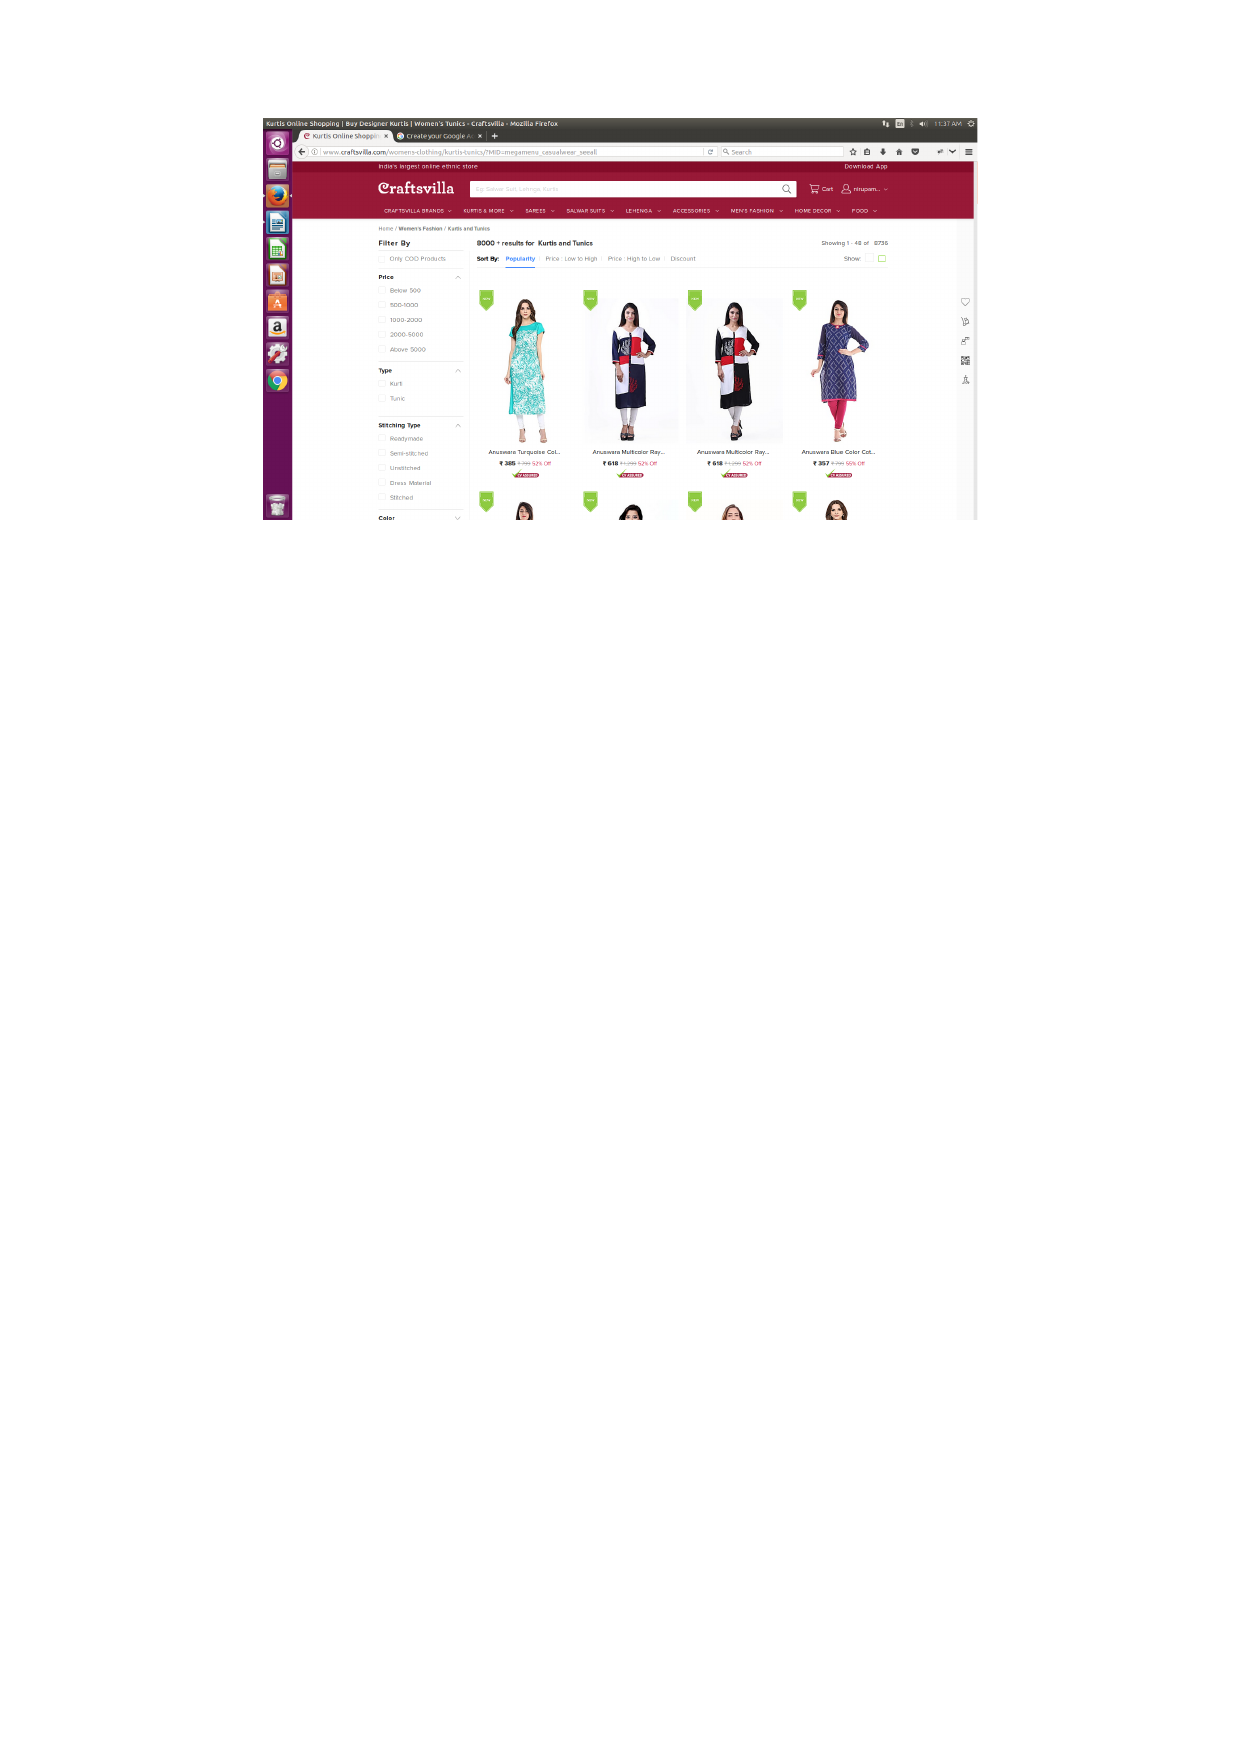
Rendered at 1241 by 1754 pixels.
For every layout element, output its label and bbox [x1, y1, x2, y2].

picture [263, 118, 978, 520]
